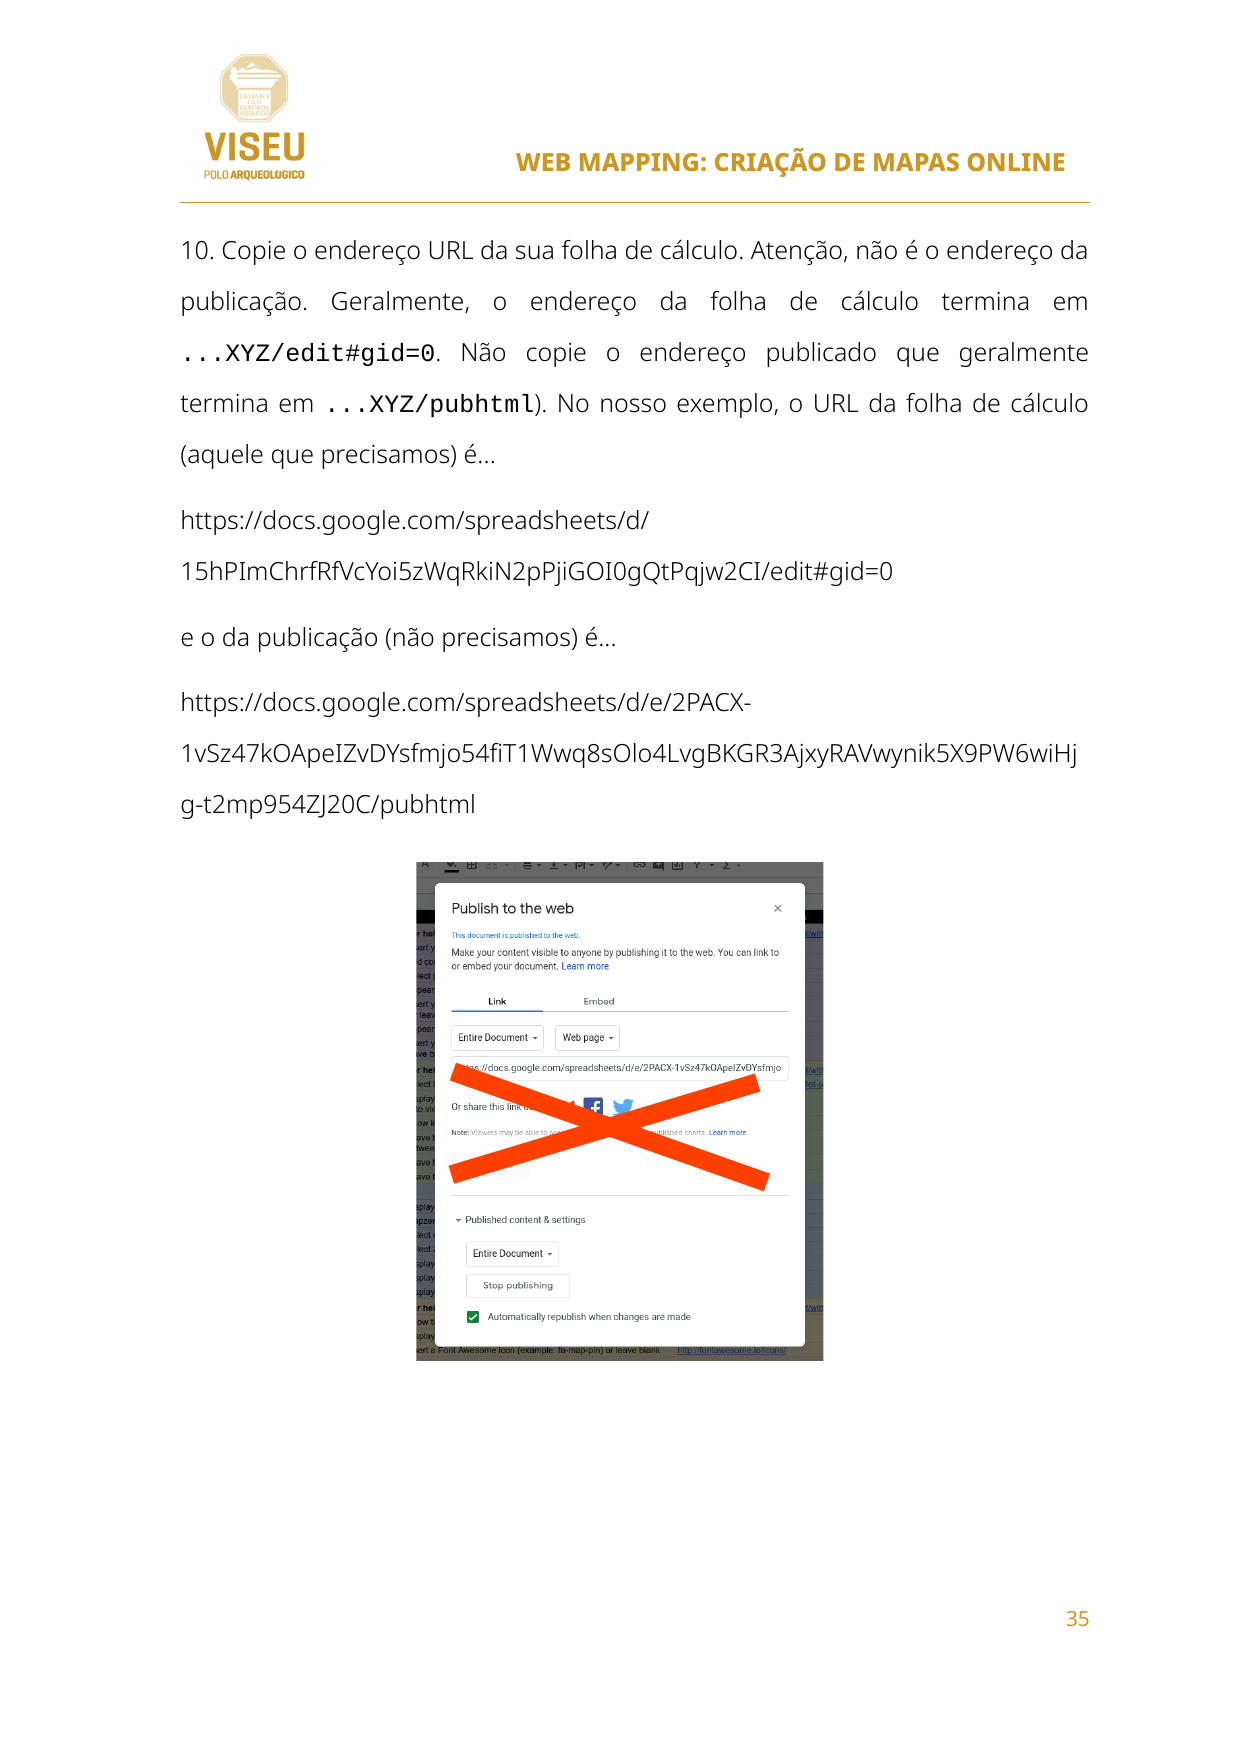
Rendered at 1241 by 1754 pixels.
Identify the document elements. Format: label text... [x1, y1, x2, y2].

text e o da publicação (não precisamos) é... [180, 619, 1090, 653]
picture [416, 862, 824, 1361]
text https://docs.google.com/spreadsheets/d/e/2PACX-1vSz47kOApeIZvDYsfmjo54fiT1Wwq8sOlo4LvgBKGR3AjxyRAVwynik5X9PW6wiHjg-t2mp954ZJ20C/pubhtml [180, 685, 1090, 821]
text https://docs.google.com/spreadsheets/d/15hPImChrfRfVcYoi5zWqRkiN2pPjiGOI0gQtPqjw2CI/edit#gid=0 [180, 503, 1090, 588]
text 10. Copie o endereço URL da sua folha de cálculo. Atenção, não é o endereço da publicação. Geralmente, o endereço da folha de cálculo termina em ...XYZ/edit#gid=0. Não copie o endereço publicado que geralmente termina em ...XYZ/pubhtml). No nosso exemplo, o URL da folha de cálculo (aquele que precisamos) é... [180, 232, 1090, 471]
